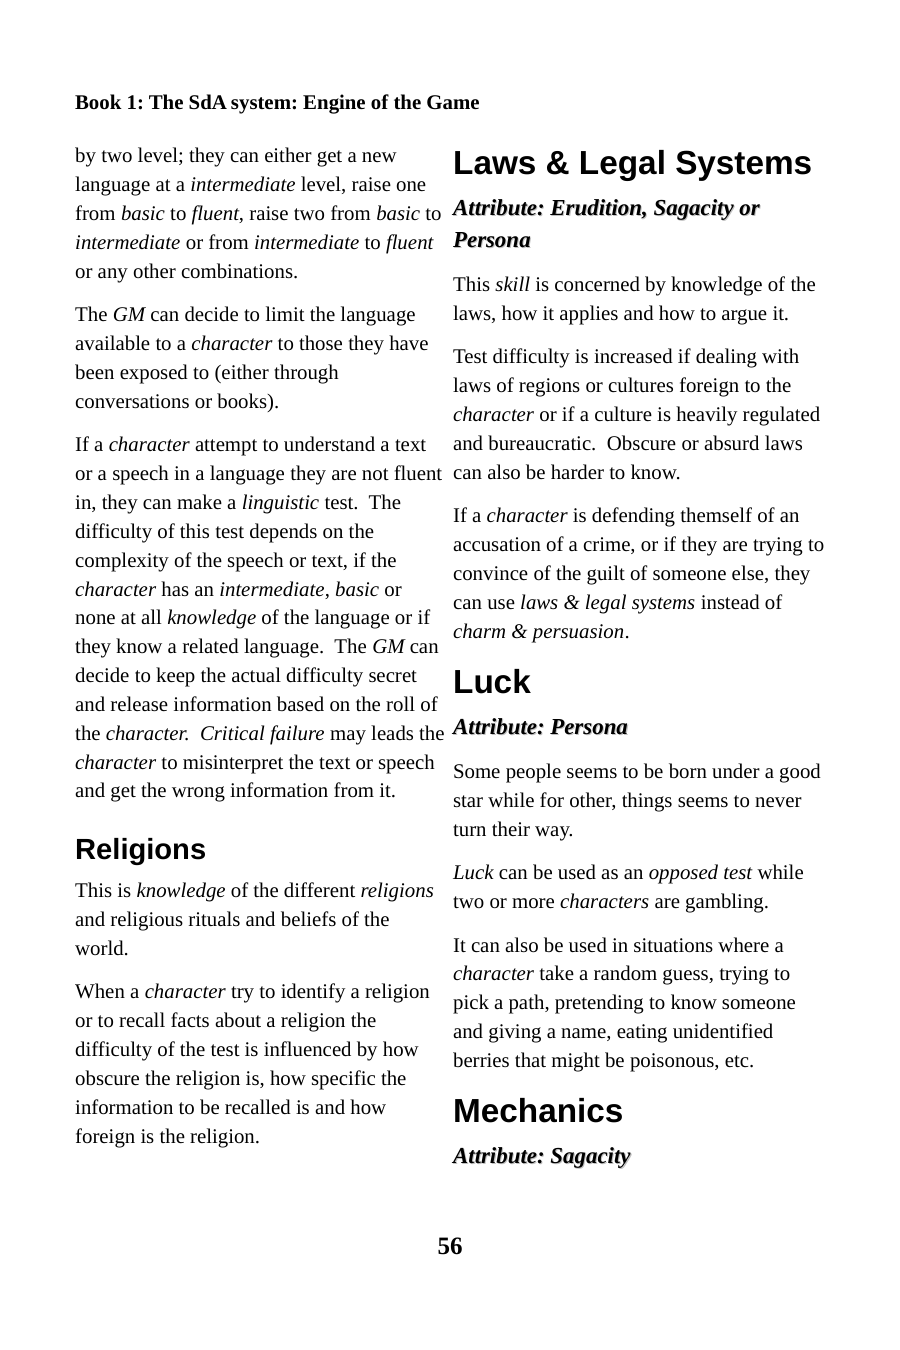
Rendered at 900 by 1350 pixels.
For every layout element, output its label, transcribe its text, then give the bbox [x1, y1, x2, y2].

text This skill is concerned by knowledge of the laws, how it applies and how to argue it. [453, 272, 825, 325]
subtitle Mechanics [453, 1091, 825, 1130]
text Attribute: Sagacity [453, 1142, 825, 1169]
text The GM can decide to limit the language available to a character to those they have been exposed to (either through conversations or books). [75, 302, 447, 413]
subtitle Luck [453, 662, 825, 700]
text Attribute: Persona [453, 713, 825, 739]
text This is knowledge of the different religions and religious rituals and beliefs of the world. [75, 878, 447, 960]
text Attribute: Erudition, Sagacity or Persona [453, 194, 825, 252]
text Some people seems to be born under a good star while for other, things seems to never turn their way. [453, 759, 825, 841]
text It can also be used in situations where a character take a random guess, trying to pick a path, pretending to know someone and giving a name, eating unidentified berries that might be poisonous, etc. [453, 932, 825, 1072]
subtitle Laws & Legal Systems [453, 143, 825, 182]
text Test difficulty is increased if dealing with laws of regions or cultures foreign to the character or if a culture is heavily regulated and bureaucratic. Obscure or absurd laws can also be harder to know. [453, 344, 825, 484]
text If a character is defending themself of an accusation of a crime, or if they are trying to convince of the guilt of someone else, they can use laws & legal systems instead of charm & persuasion. [453, 503, 825, 643]
subtitle Religions [75, 832, 447, 866]
text If a character attempt to understand a text or a speech in a language they are not fluent in, they can make a linguistic test. The difficulty of this test depends on the complexity of the speech or text, if the character has an intermediate, basic or none at all knowledge of the language or if they know a related language. The GM can decide to keep the actual difficulty secret and release information based on the roll of the character. Critical failure may leads the character to misinterpret the text or speech and get the wrong information from it. [75, 432, 447, 802]
text When a character try to identify a religion or to recall facts about a religion the difficulty of the test is influenced by how obscure the religion is, how specific the information to be recalled is and how foreign is the religion. [75, 979, 447, 1148]
text Luck can be used as an opposed test while two or more characters are gambling. [453, 860, 825, 913]
text by two level; they can either get a new language at a intermediate level, raise one from basic to fluent, raise two from basic to intermediate or from intermediate to fluent or any other combinations. [75, 143, 447, 283]
